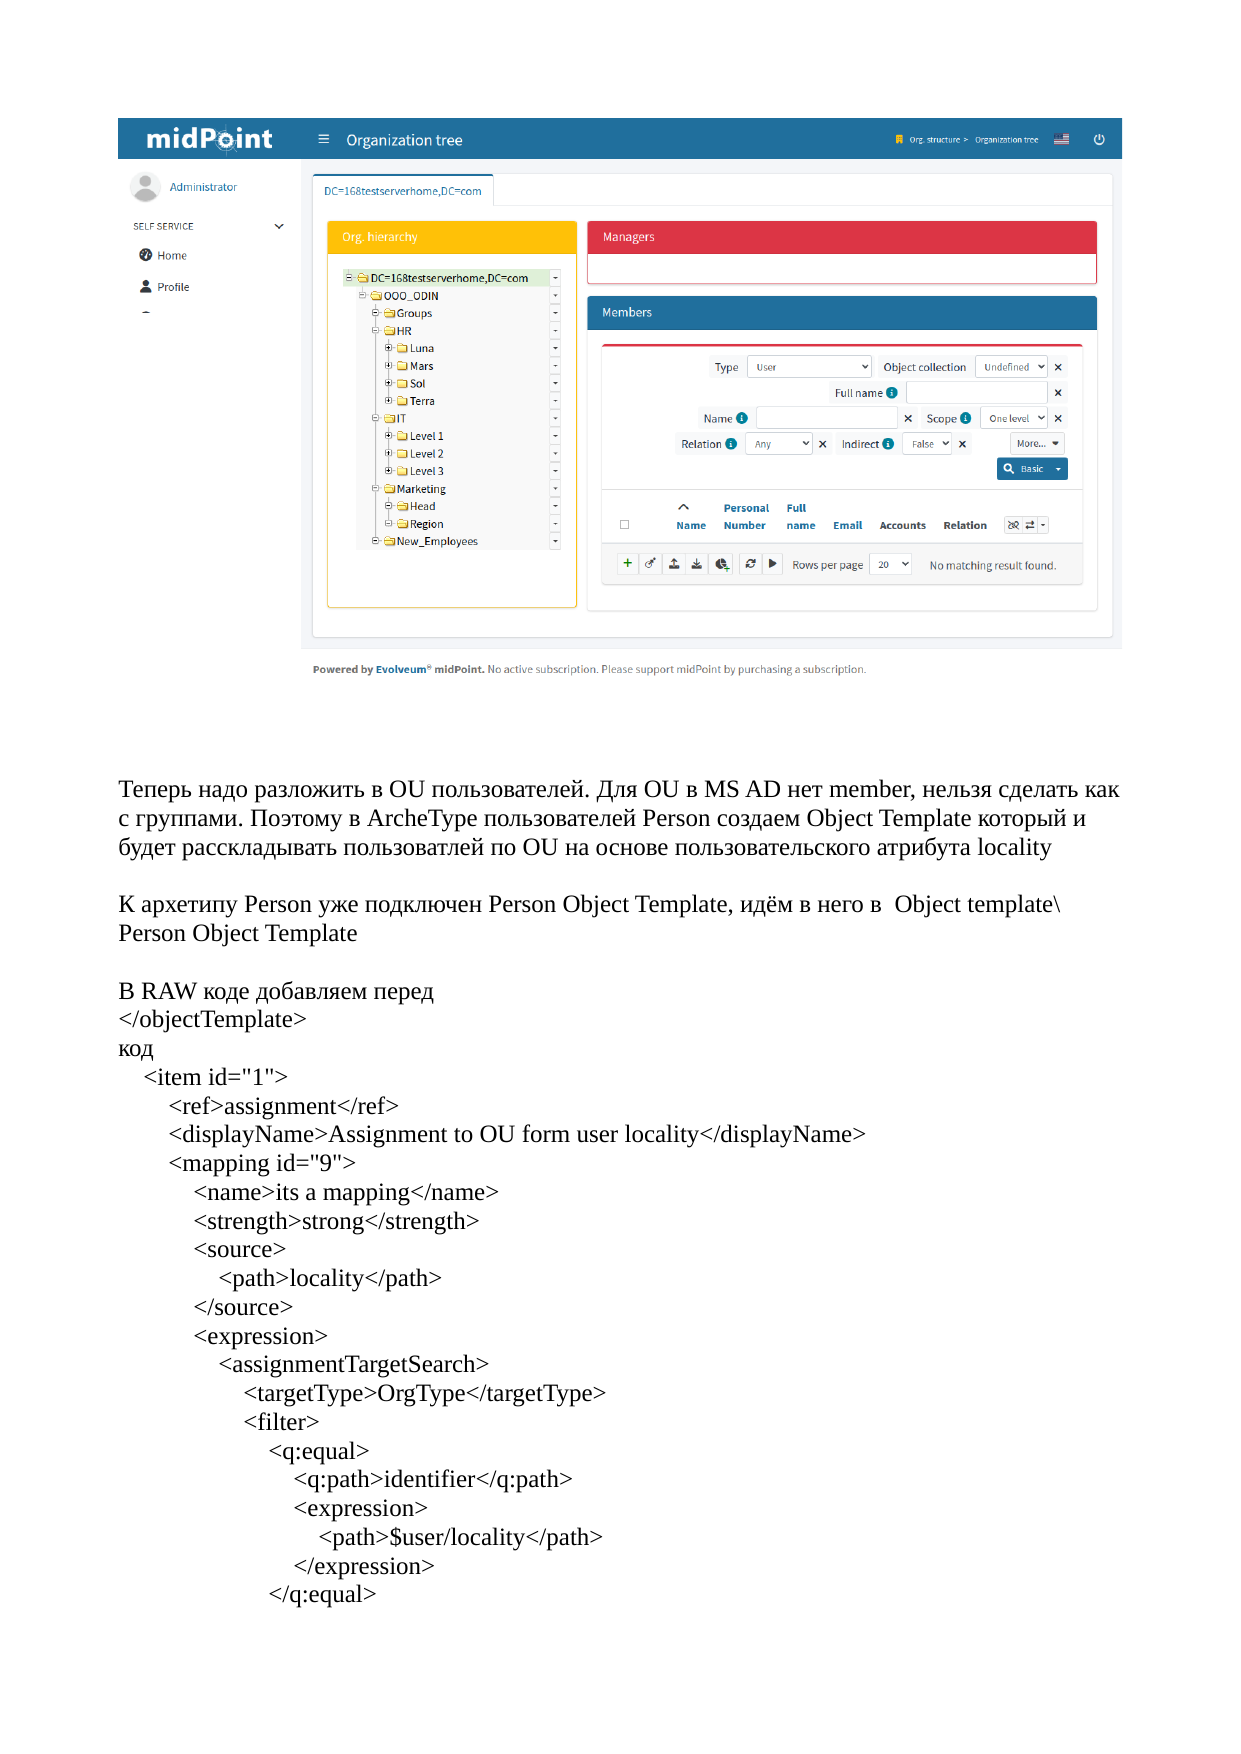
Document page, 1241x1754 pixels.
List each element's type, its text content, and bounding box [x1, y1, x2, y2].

text <expression> [118, 1321, 1122, 1349]
text <path>$user/locality</path> [118, 1522, 1122, 1551]
text код [118, 1033, 1122, 1062]
text </source> [118, 1292, 1122, 1321]
text <name>its a mapping</name> [118, 1177, 1122, 1206]
text <filter> [118, 1407, 1122, 1436]
text <expression> [118, 1493, 1122, 1522]
text <mapping id="9"> [118, 1148, 1122, 1177]
text <strength>strong</strength> [118, 1206, 1122, 1234]
text К архетипу Person уже подключен Person Object Template, идём в него в Object template\Person Object Template [118, 889, 1122, 947]
text <source> [118, 1234, 1122, 1263]
text <path>locality</path> [118, 1263, 1122, 1292]
text В RAW коде добавляем перед [118, 976, 1122, 1004]
text </objectTemplate> [118, 1004, 1122, 1033]
text </q:equal> [118, 1579, 1122, 1608]
text </expression> [118, 1551, 1122, 1579]
text Теперь надо разложить в OU пользователей. Для OU в MS AD нет member, нельзя сделать как с группами. Поэтому в ArcheType пользователей Person создаем Object Template который и будет расскладывать пользоватлей по OU на основе пользовательского атрибута locality [118, 774, 1122, 861]
text <q:path>identifier</q:path> [118, 1464, 1122, 1493]
text <q:equal> [118, 1436, 1122, 1464]
text <assignmentTargetSearch> [118, 1349, 1122, 1378]
text <displayName>Assignment to OU form user locality</displayName> [118, 1119, 1122, 1148]
text <targetType>OrgType</targetType> [118, 1378, 1122, 1407]
text <item id="1"> [118, 1062, 1122, 1091]
picture [118, 118, 1123, 689]
text <ref>assignment</ref> [118, 1091, 1122, 1119]
